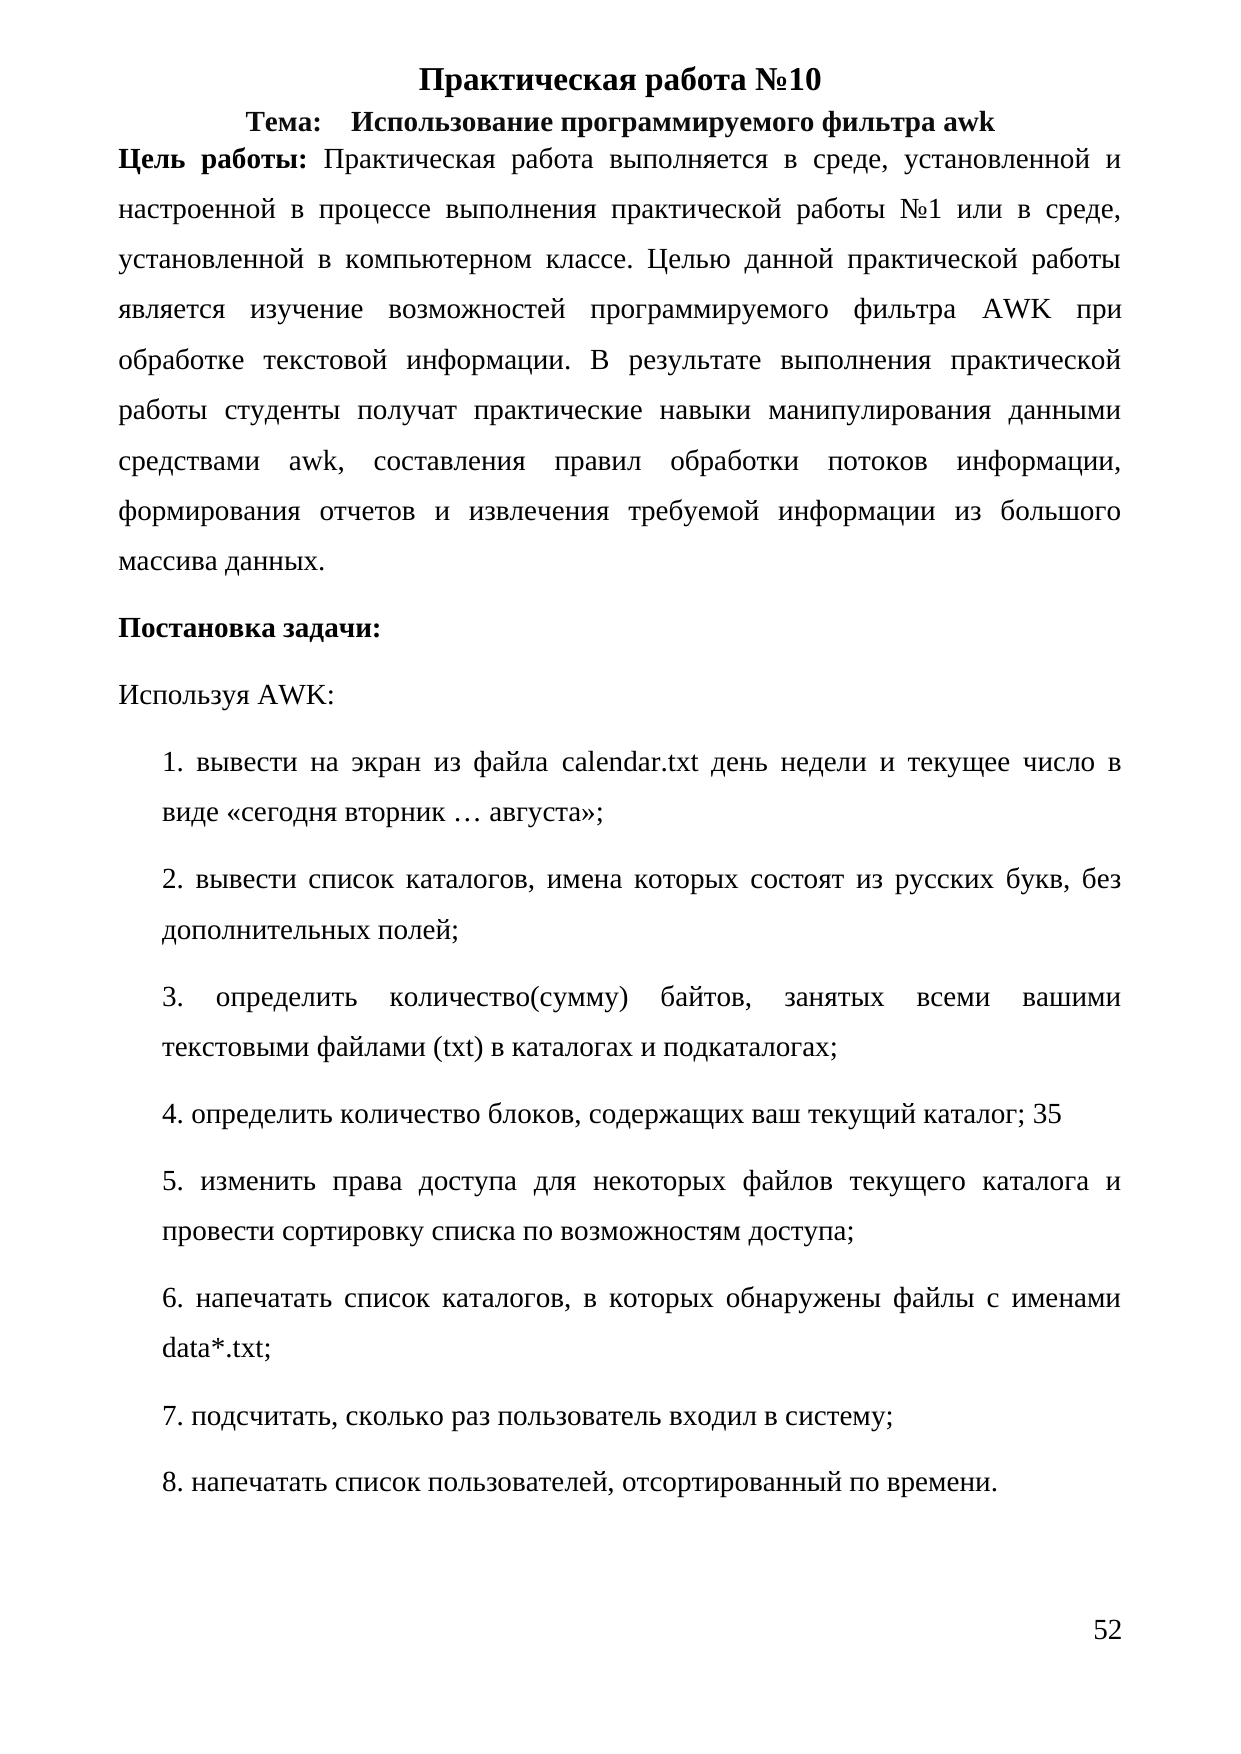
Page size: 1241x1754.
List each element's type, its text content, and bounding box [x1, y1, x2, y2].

text Постановка задачи: [118, 610, 1122, 644]
text Цель работы: Практическая работа выполняется в среде, установленной и настроенной в процессе выполнения практической работы №1 или в среде, установленной в компьютерном классе. Целью данной практической работы является изучение возможностей программируемого фильтра AWK при обработке текстовой информации. В результате выполнения практической работы студенты получат практические навыки манипулирования данными средствами awk, составления правил обработки потоков информации, формирования отчетов и извлечения требуемой информации из большого массива данных. [118, 141, 1122, 577]
text 1. вывести на экран из файла calendar.txt день недели и текущее число в виде «сегодня вторник … августа»; [162, 744, 1122, 828]
text 2. вывести список каталогов, имена которых состоят из русских букв, без дополнительных полей; [162, 861, 1122, 945]
text 8. напечатать список пользователей, отсортированный по времени. [118, 1464, 1122, 1498]
text 4. определить количество блоков, содержащих ваш текущий каталог; 35 [118, 1096, 1122, 1129]
text 3. определить количество(сумму) байтов, занятых всеми вашими текстовыми файлами (txt) в каталогах и подкаталогах; [162, 979, 1122, 1063]
subtitle Тема: Использование программируемого фильтра awk [118, 104, 1122, 138]
subtitle Практическая работа №10 [118, 59, 1122, 97]
text 5. изменить права доступа для некоторых файлов текущего каталога и провести сортировку списка по возможностям доступа; [162, 1163, 1122, 1247]
text 6. напечатать список каталогов, в которых обнаружены файлы с именами data*.txt; [162, 1280, 1122, 1364]
text Используя AWK: [118, 677, 1122, 711]
text 7. подсчитать, сколько раз пользователь входил в систему; [118, 1398, 1122, 1431]
